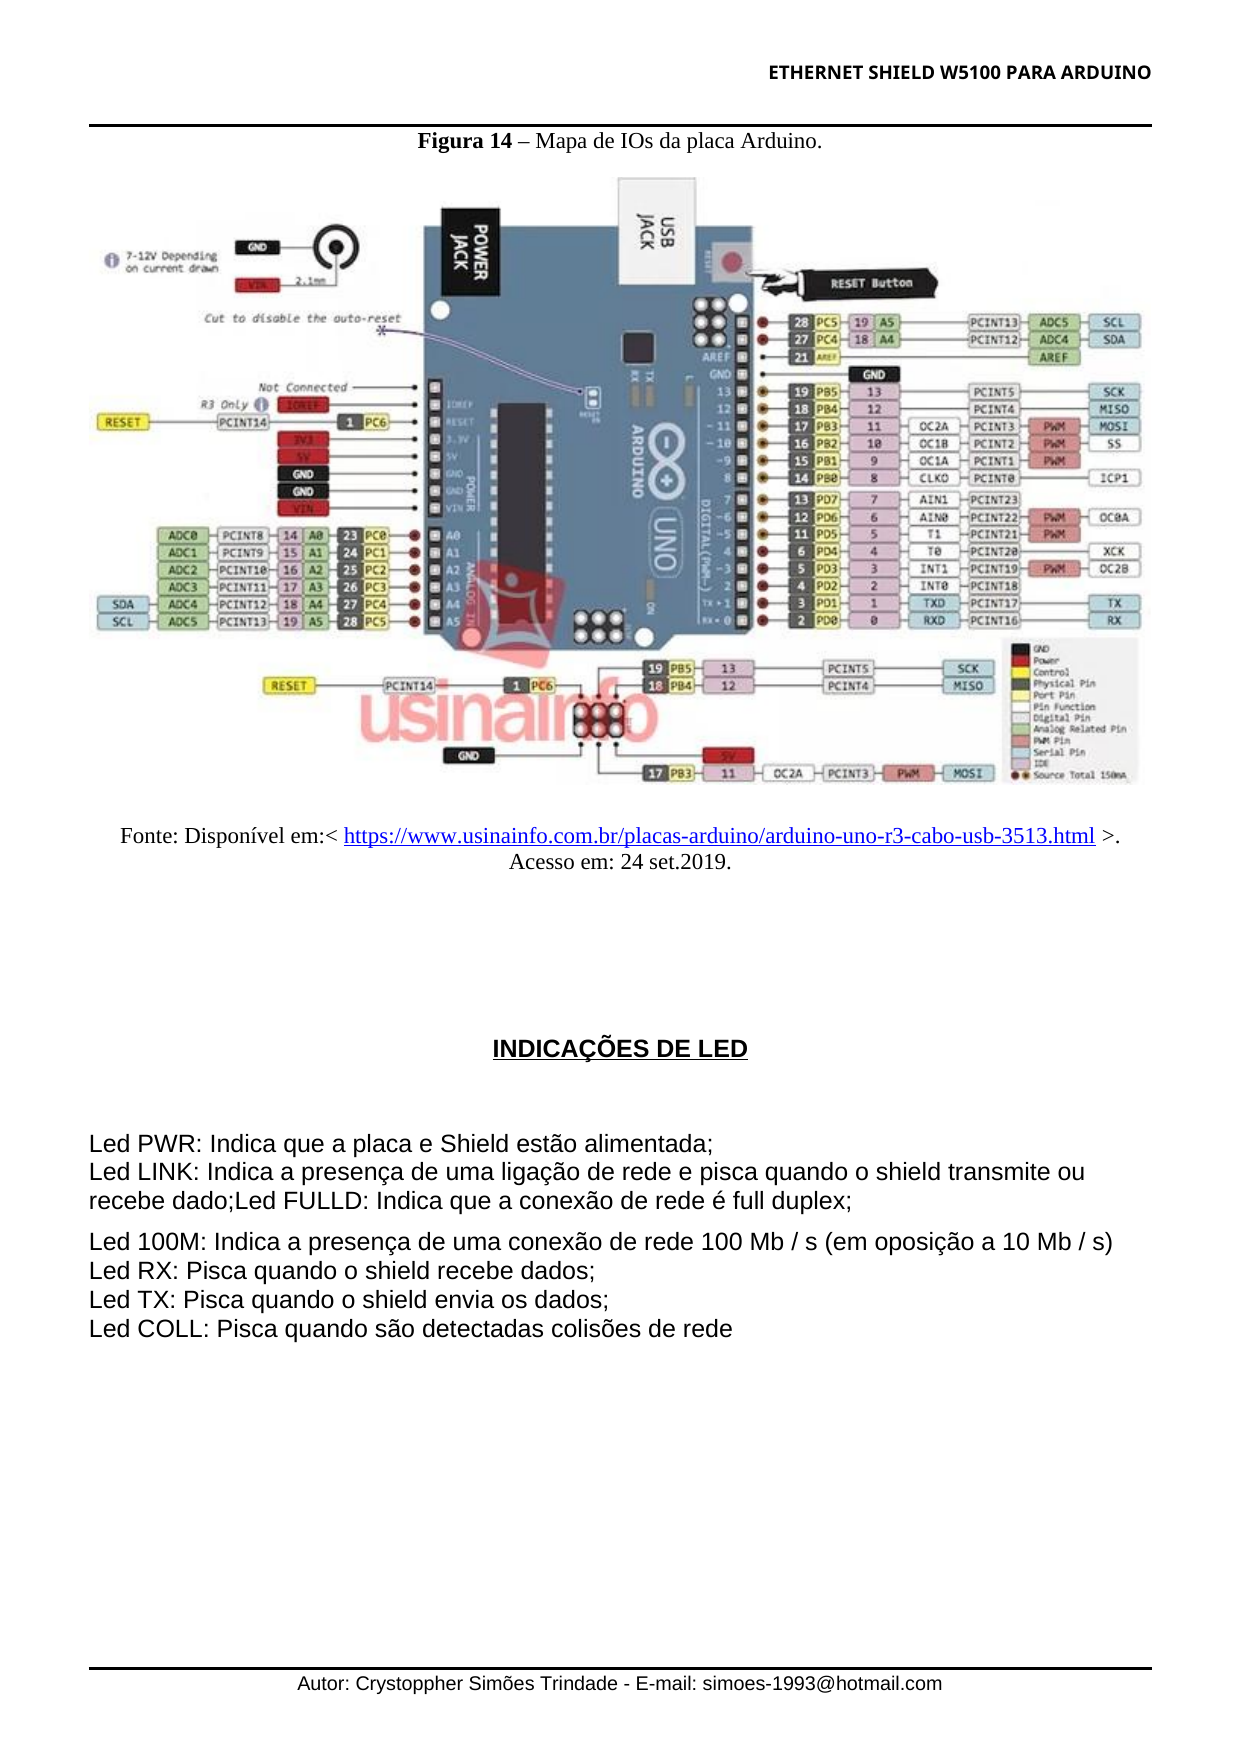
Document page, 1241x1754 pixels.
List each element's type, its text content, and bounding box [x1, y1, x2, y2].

text Led 100M: Indica a presença de uma conexão de rede 100 Mb / s (em oposição a 10 Mb / s) Led RX: Pisca quando o shield recebe dados; Led TX: Pisca quando o shield envia os dados; Led COLL: Pisca quando são detectadas colisões de rede [89, 1227, 1152, 1342]
text Figura 14 – Mapa de IOs da placa Arduino. [89, 127, 1152, 154]
text Led PWR: Indica que a placa e Shield estão alimentada; Led LINK: Indica a presença de uma ligação de rede e pisca quando o shield transmite ou recebe dado;Led FULLD: Indica que a conexão de rede é full duplex; [89, 1129, 1152, 1215]
text Fonte: Disponível em:< https://www.usinainfo.com.br/placas-arduino/arduino-uno-r3-cabo-usb-3513.html >. Acesso em: 24 set.2019. [89, 822, 1152, 875]
text INDICAÇÕES DE LED [89, 1034, 1152, 1062]
picture [88, 177, 1151, 785]
